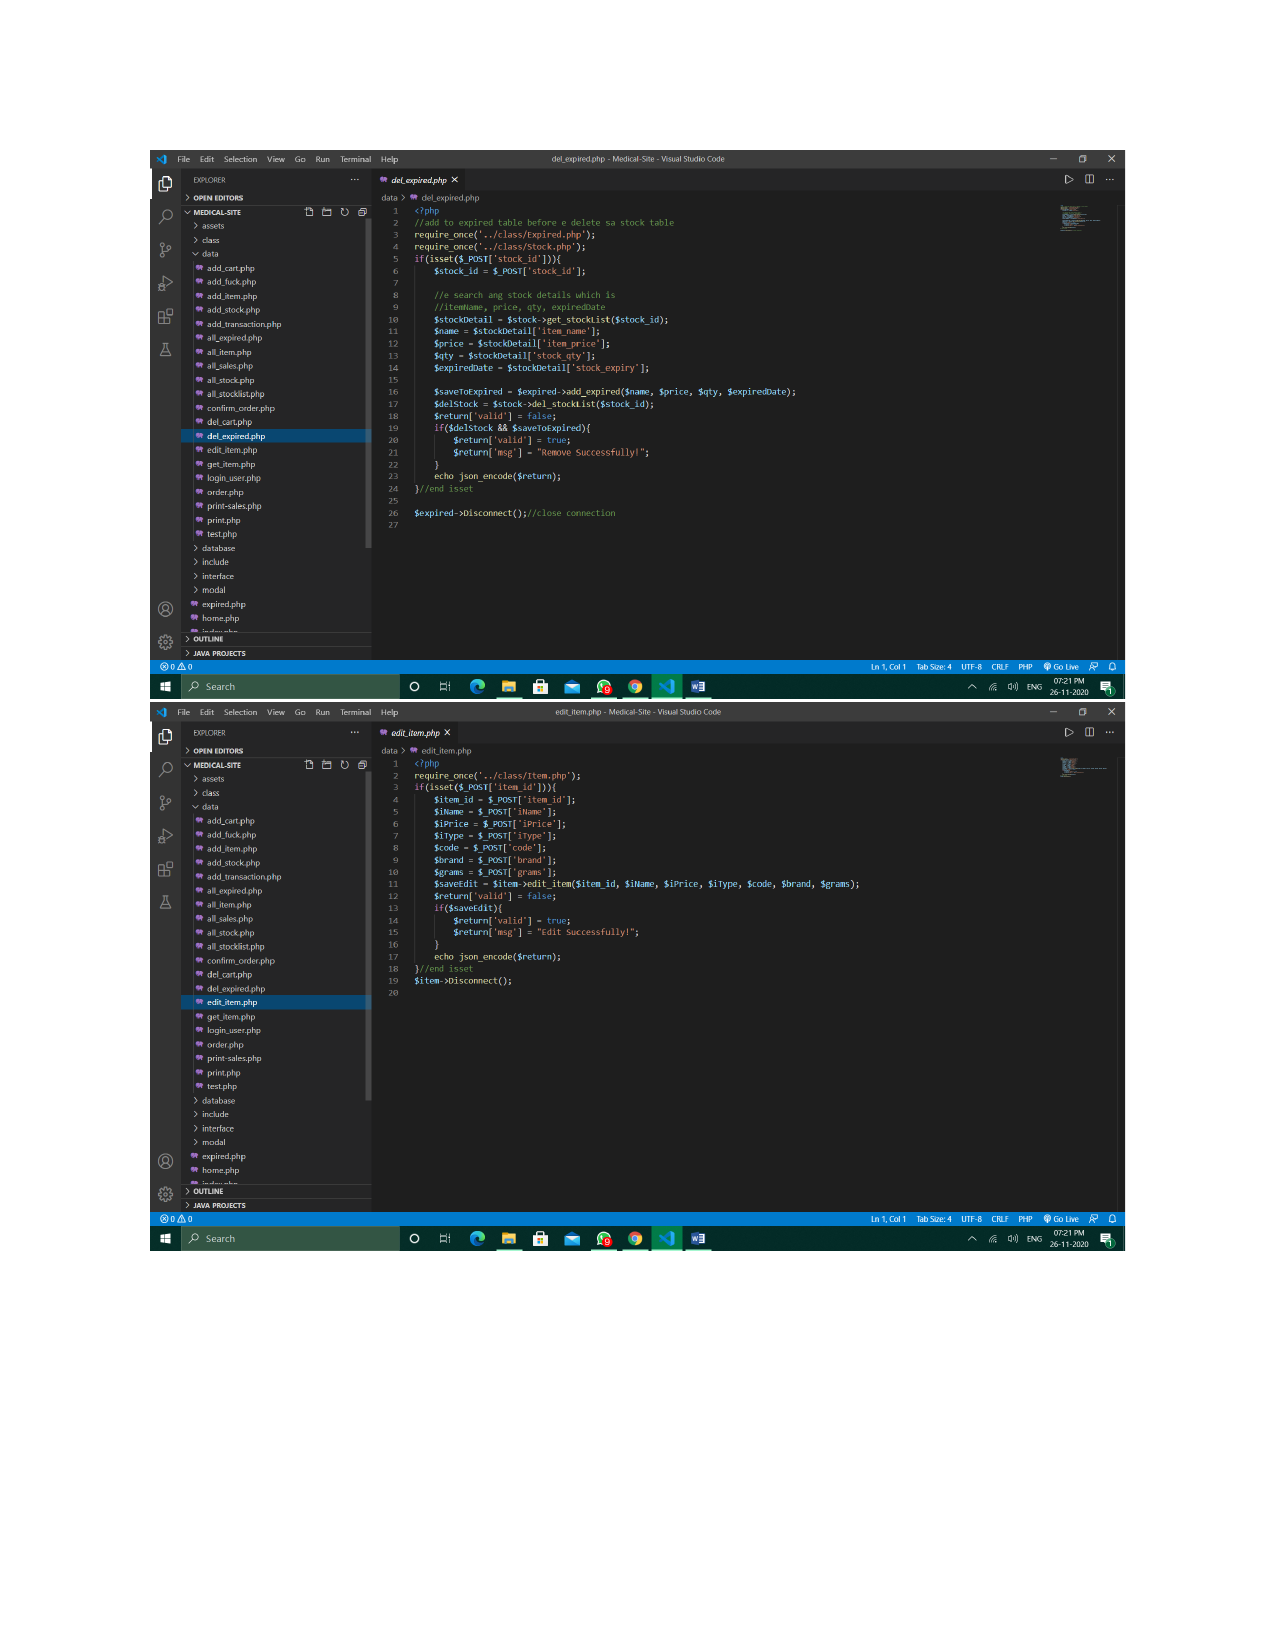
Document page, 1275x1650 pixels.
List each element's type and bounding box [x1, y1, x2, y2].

picture [150, 150, 1125, 699]
picture [150, 702, 1125, 1251]
